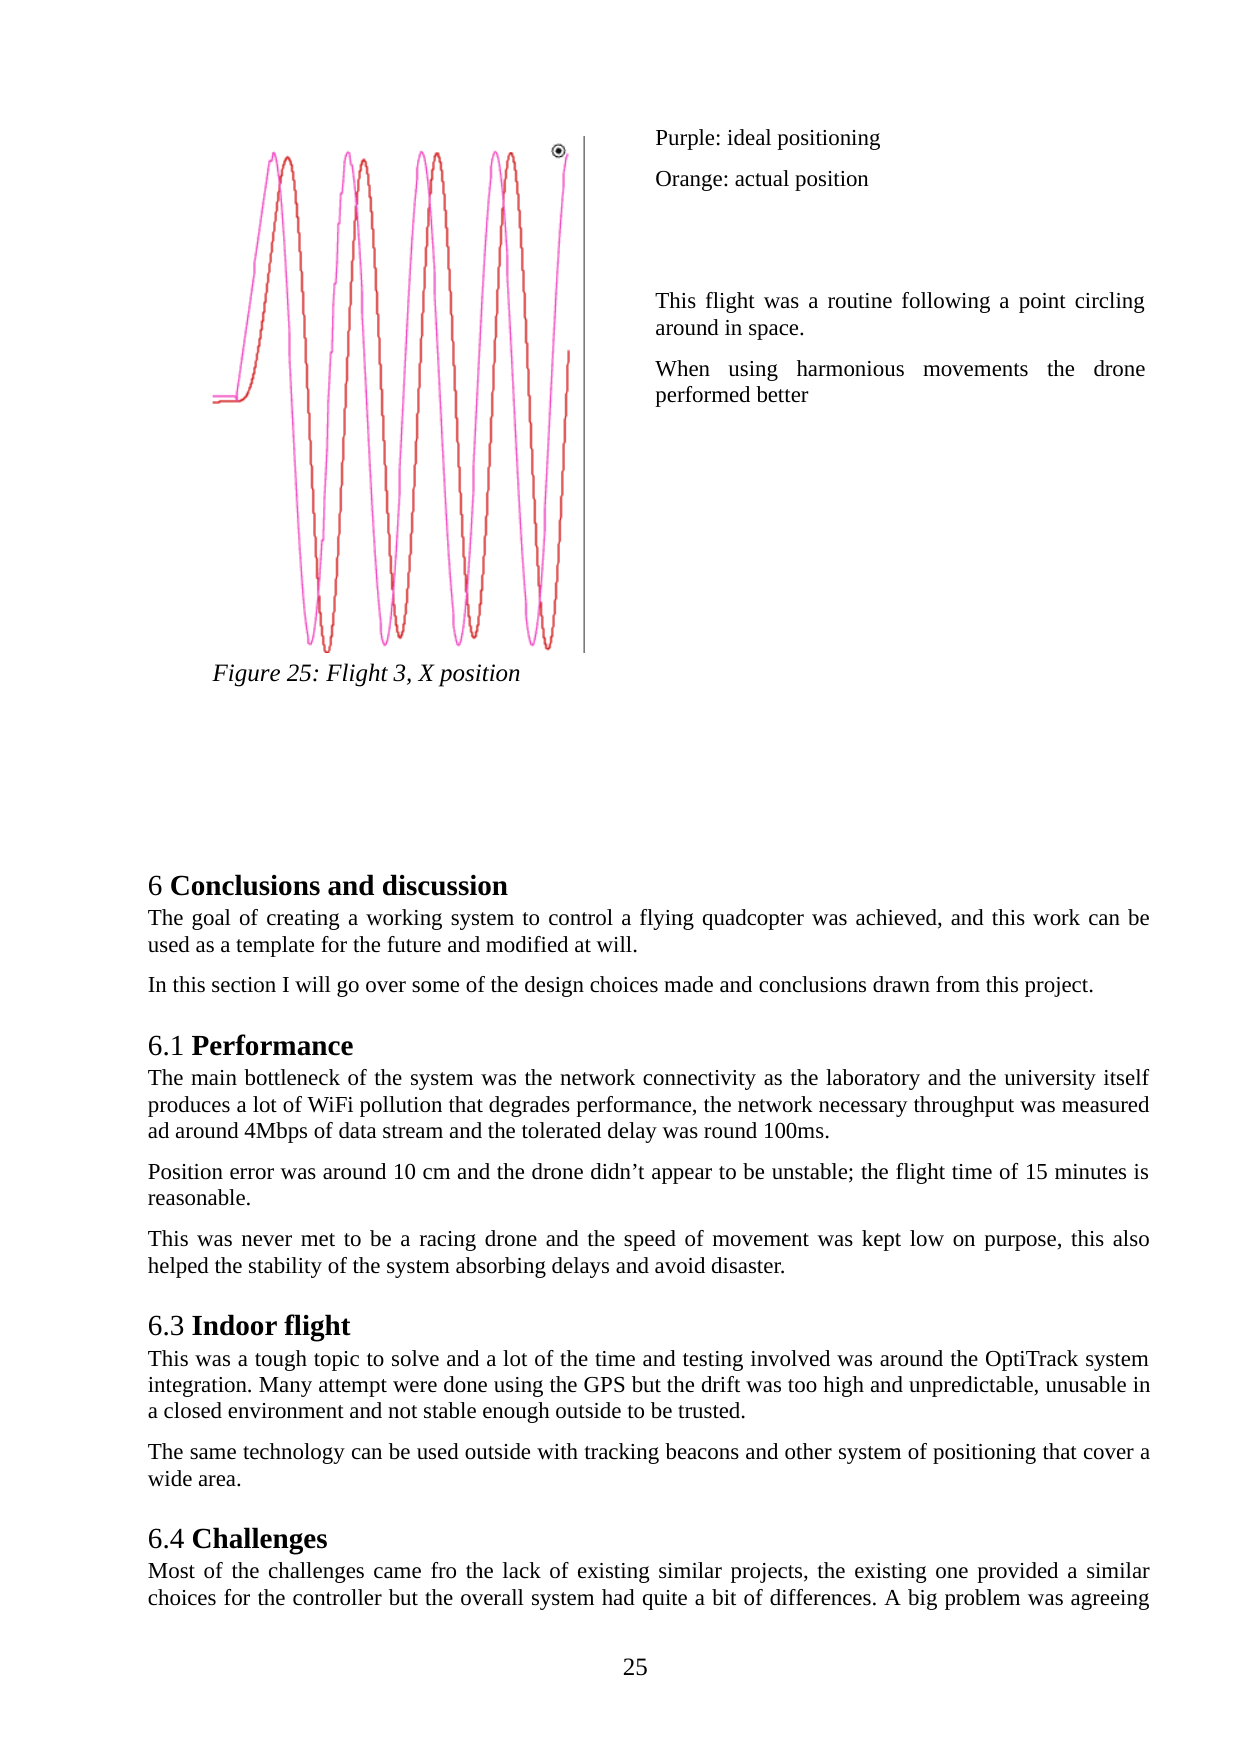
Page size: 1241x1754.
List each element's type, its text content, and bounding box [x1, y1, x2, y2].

subtitle 6 Conclusions and discussion [100, 868, 1152, 901]
subtitle 6.3 Indoor flight [148, 1308, 1152, 1342]
picture [212, 136, 585, 653]
table_cell [148, 118, 649, 750]
subtitle 6.4 Challenges [148, 1521, 1152, 1554]
list The same technology can be used outside with tracking beacons and other system of positioning that cover a wide area. [148, 1438, 1152, 1491]
subtitle 6.1 Performance [148, 1028, 1152, 1061]
list This was never met to be a racing drone and the speed of movement was kept low on purpose, this also helped the stability of the system absorbing delays and avoid disaster. [148, 1225, 1152, 1278]
list This was a tough topic to solve and a lot of the time and testing involved was around the OptiTrack system integration. Many attempt were done using the GPS but the drift was too high and unpredictable, unusable in a closed environment and not stable enough outside to be trusted. [148, 1345, 1152, 1424]
list The goal of creating a working system to control a flying quadcopter was achieved, and this work can be used as a template for the future and modified at will. [91, 904, 1152, 957]
list Position error was around 10 cm and the drone didn’t appear to be unstable; the flight time of 15 minutes is reasonable. [148, 1158, 1152, 1211]
table_cell Purple: ideal positioning Orange: actual position This flight was a routine following a point circling around in space. When using harmonious movements the drone performed better [650, 118, 1152, 750]
list The main bottleneck of the system was the network connectivity as the laboratory and the university itself produces a lot of WiFi pollution that degrades performance, the network necessary throughput was measured ad around 4Mbps of data stream and the tolerated delay was round 100ms. [148, 1064, 1152, 1143]
list Most of the challenges came fro the lack of existing similar projects, the existing one provided a similar choices for the controller but the overall system had quite a bit of differences. A big problem was agreeing [91, 1558, 1152, 1610]
list In this section I will go over some of the design choices made and conclusions drawn from this project. [148, 972, 1152, 998]
